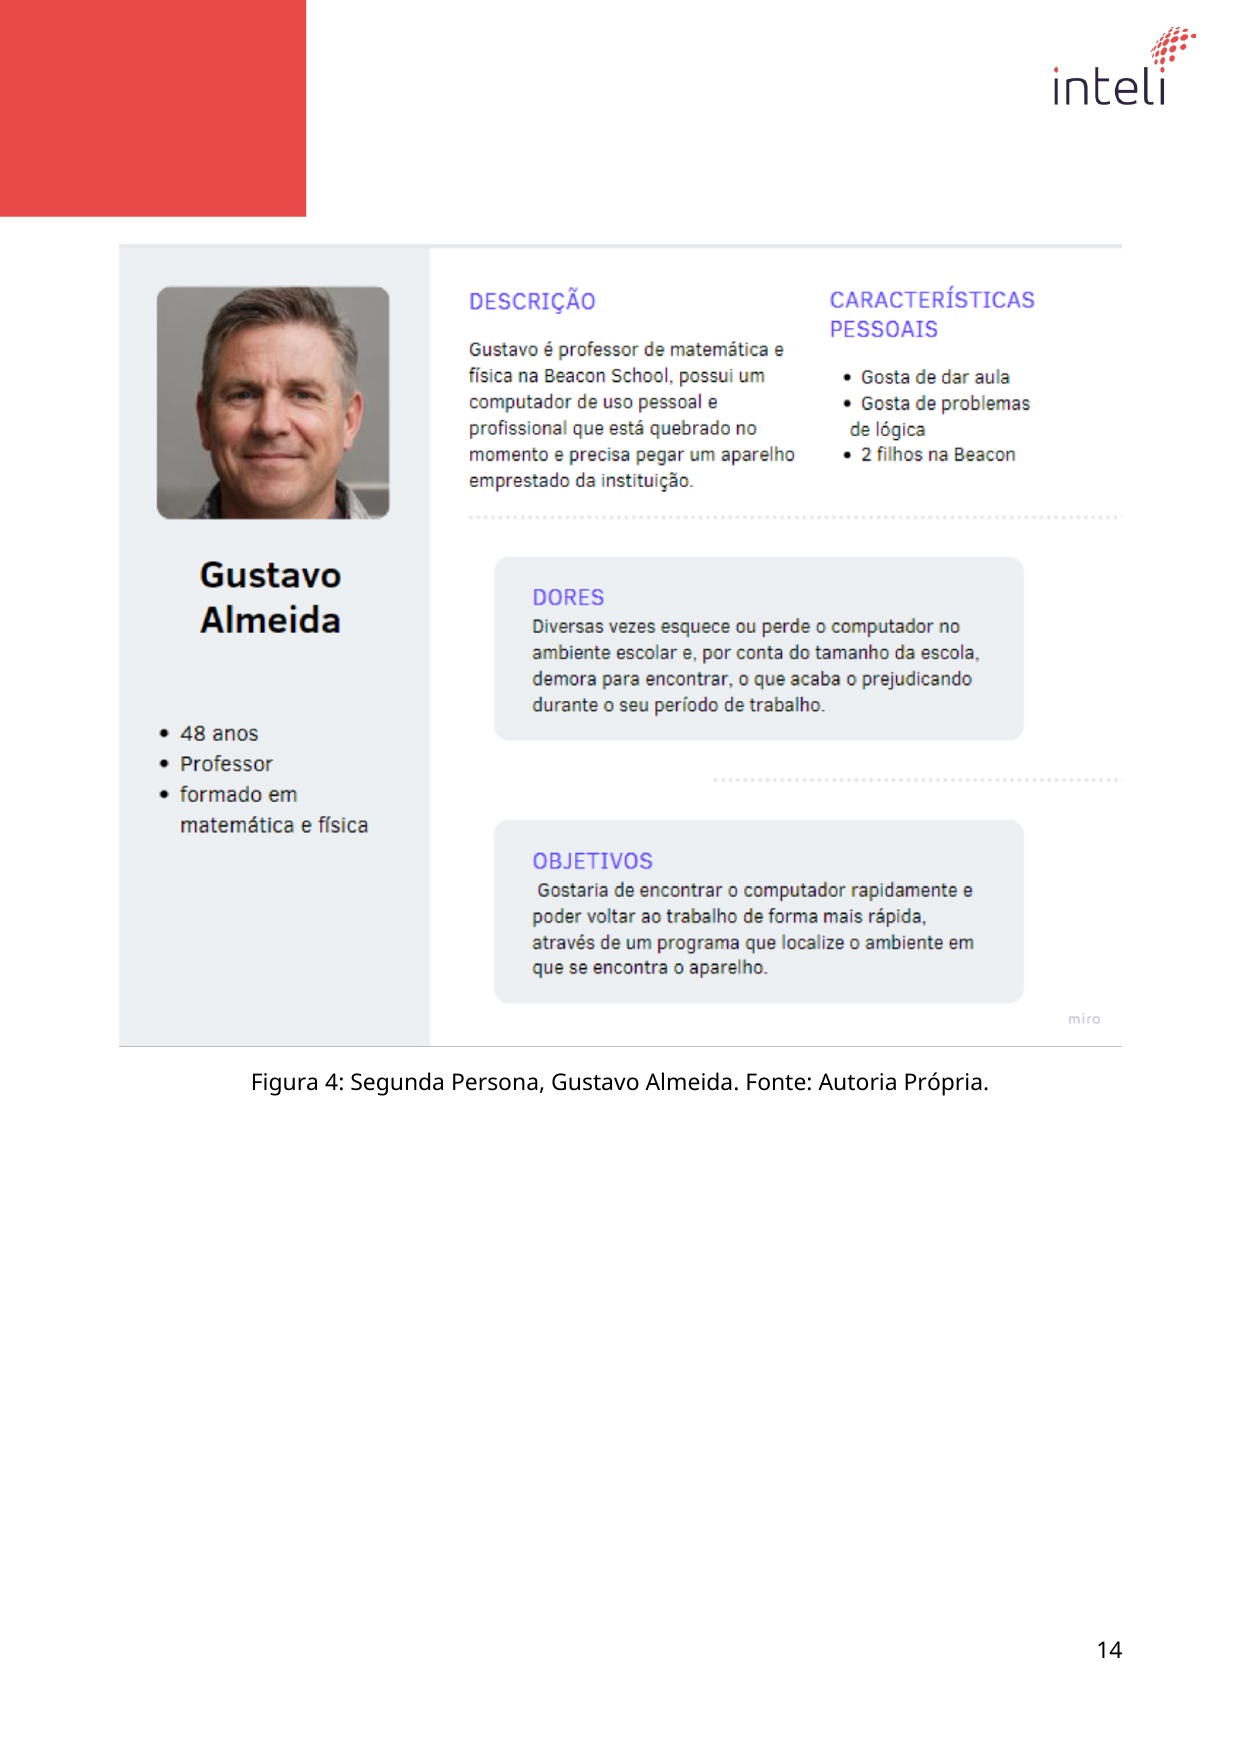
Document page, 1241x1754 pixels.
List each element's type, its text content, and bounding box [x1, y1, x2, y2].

picture [0, 0, 307, 217]
picture [1054, 27, 1197, 105]
text Figura 4: Segunda Persona, Gustavo Almeida. Fonte: Autoria Própria. [118, 1066, 1122, 1097]
picture [118, 244, 1123, 1047]
